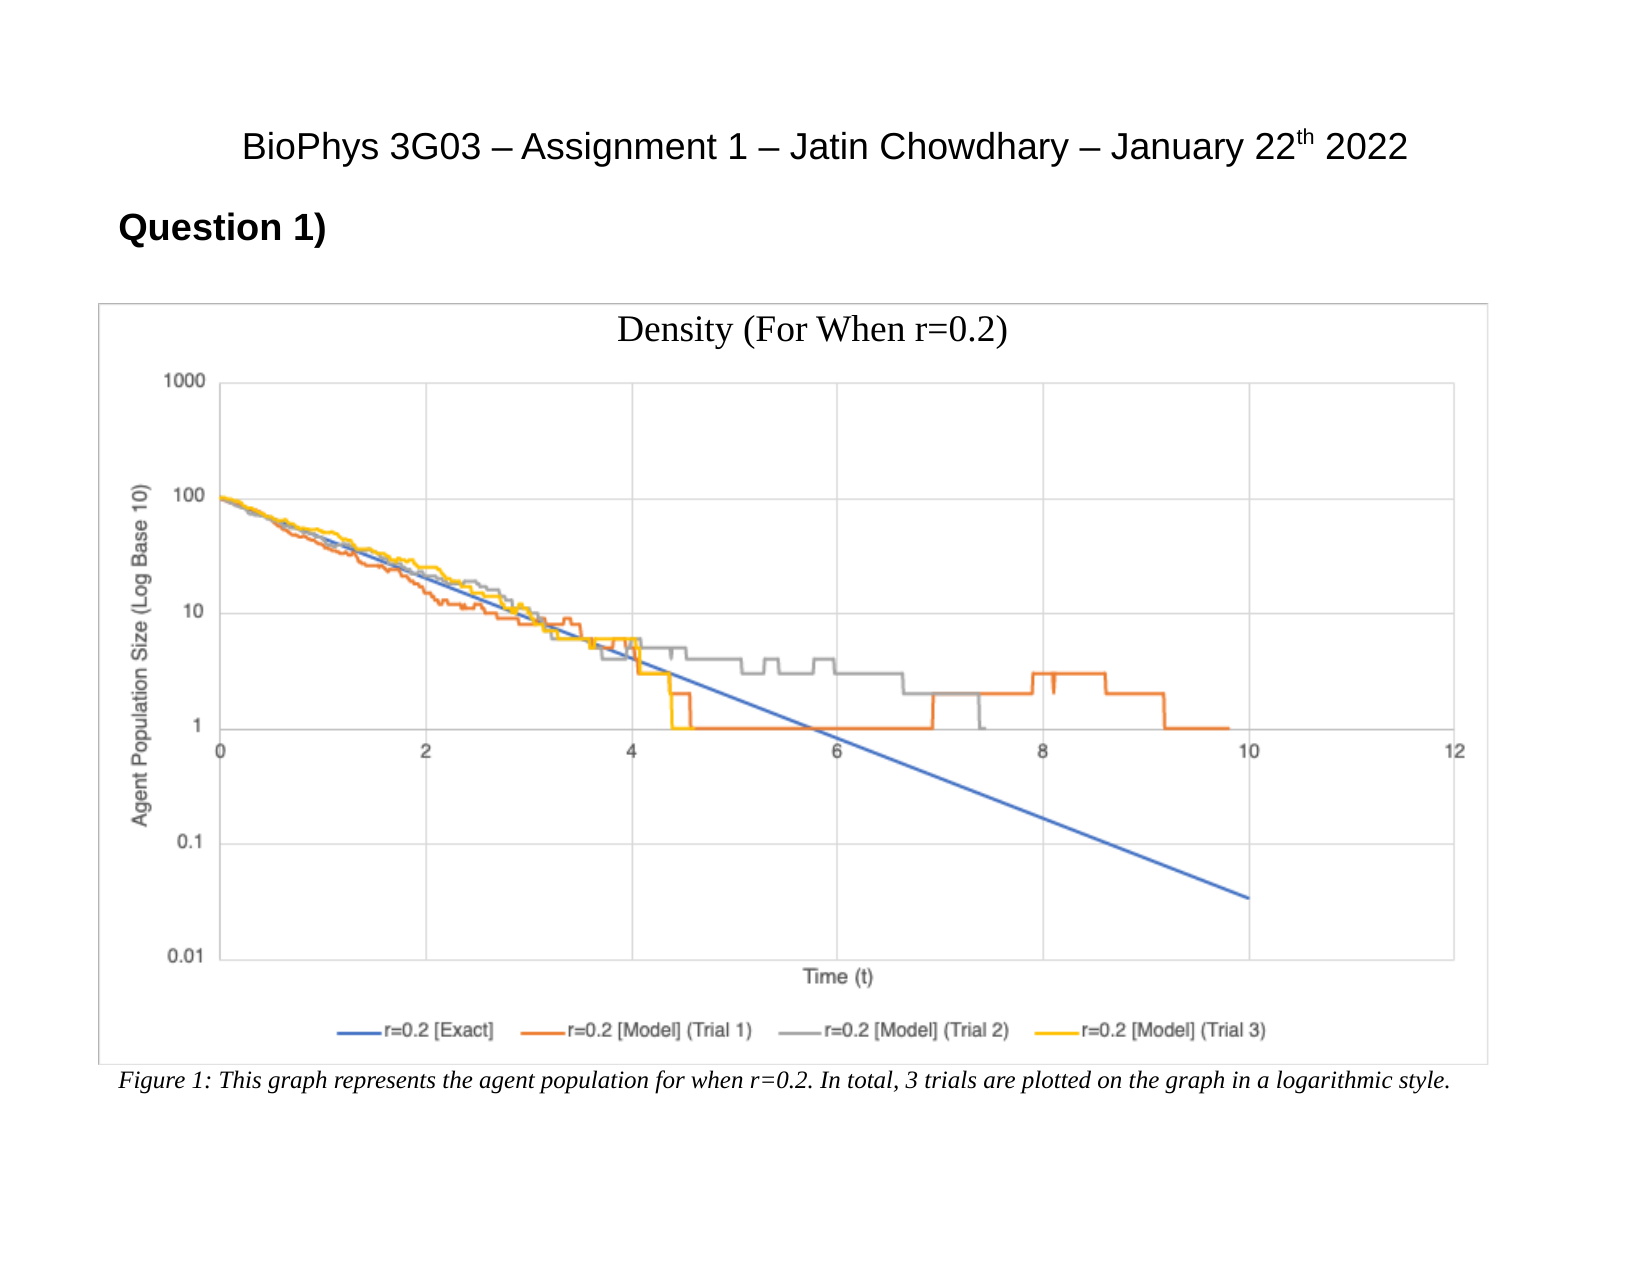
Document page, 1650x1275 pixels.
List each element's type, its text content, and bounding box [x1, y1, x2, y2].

text Figure 1: This graph represents the agent population for when r=0.2. In total, 3 trials are plotted on the graph in a logarithmic style. [118, 1065, 1468, 1094]
picture [97, 302, 1489, 1065]
subtitle Question 1) [118, 205, 1532, 249]
subtitle BioPhys 3G03 – Assignment 1 – Jatin Chowdhary – January 22th 2022 [118, 124, 1532, 167]
